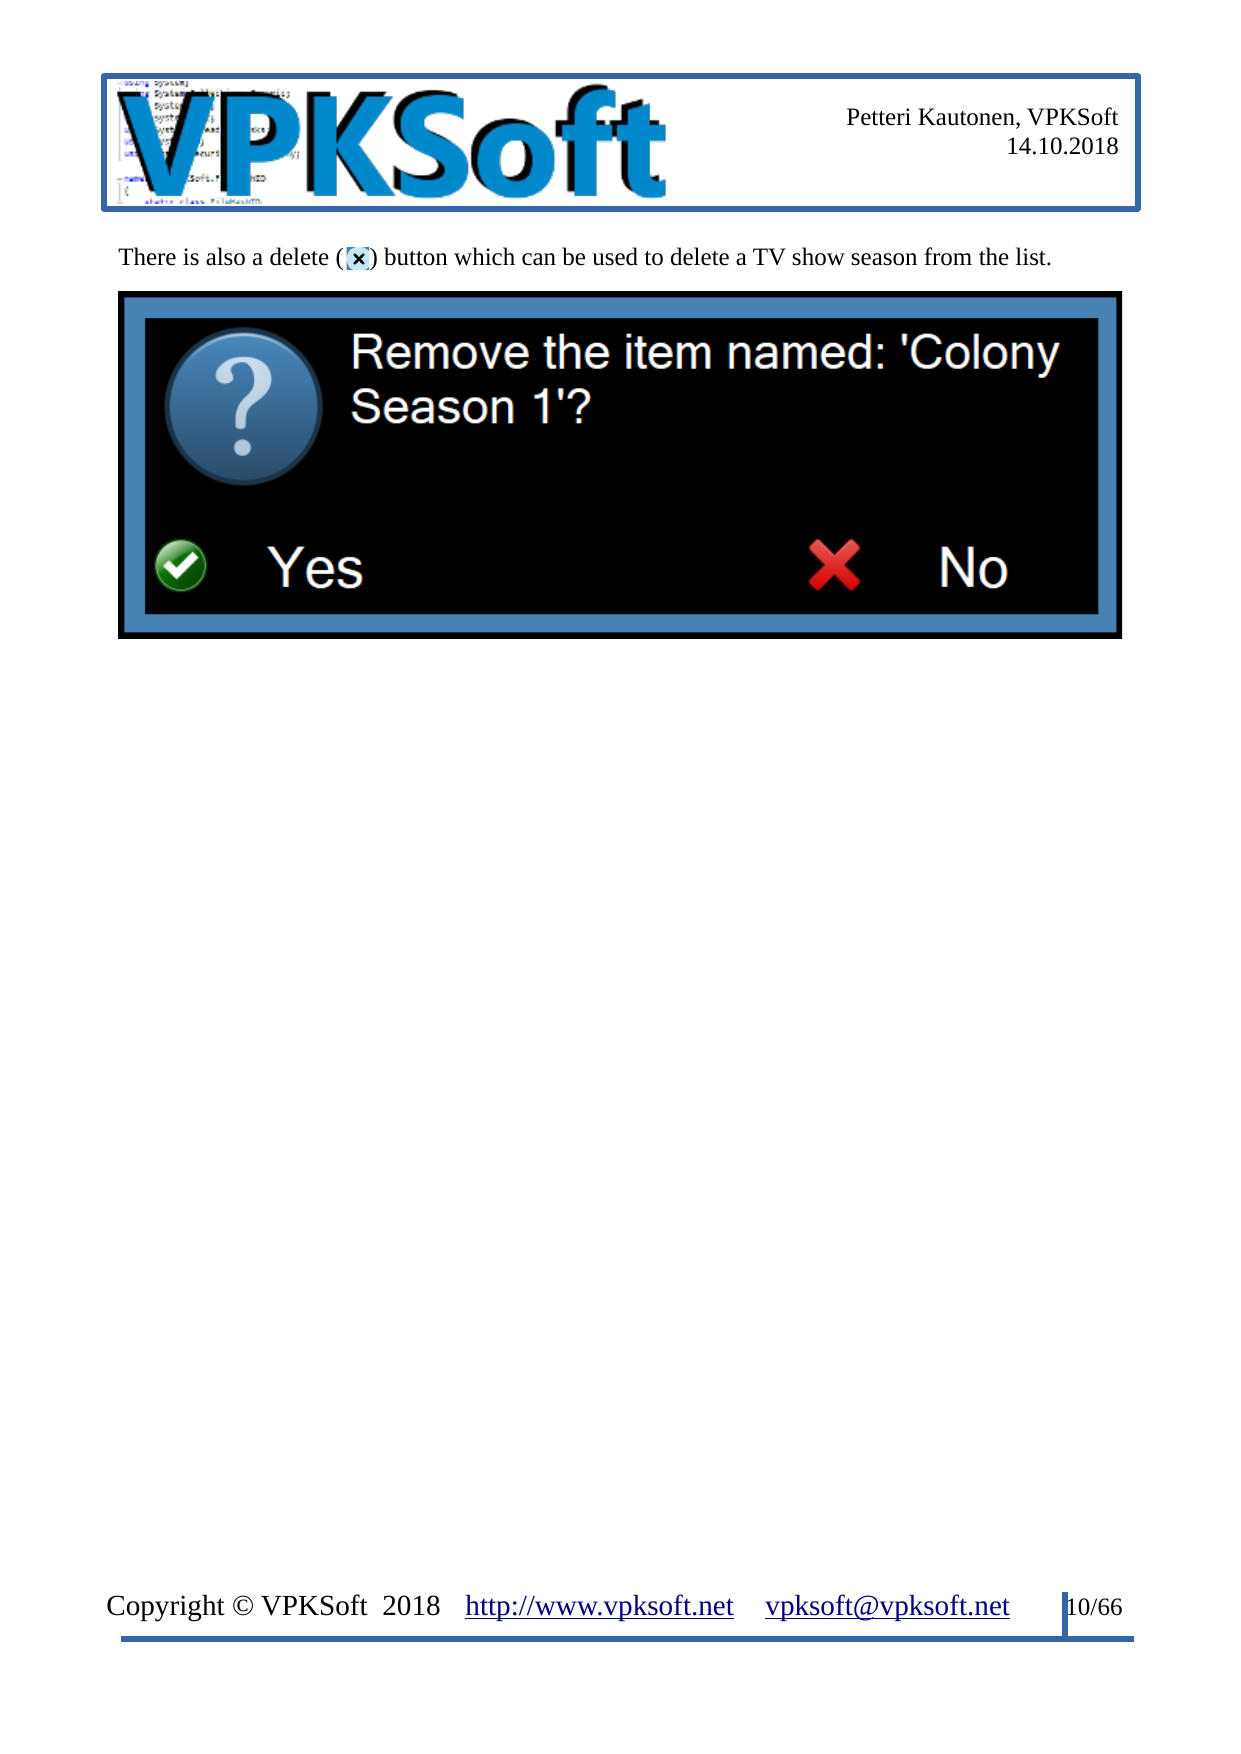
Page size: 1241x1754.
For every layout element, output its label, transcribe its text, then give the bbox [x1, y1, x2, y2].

picture [118, 291, 1123, 639]
text There is also a delete ( ) button which can be used to delete a TV show season from the list. [118, 242, 1122, 271]
picture [116, 81, 672, 204]
picture [346, 247, 370, 270]
